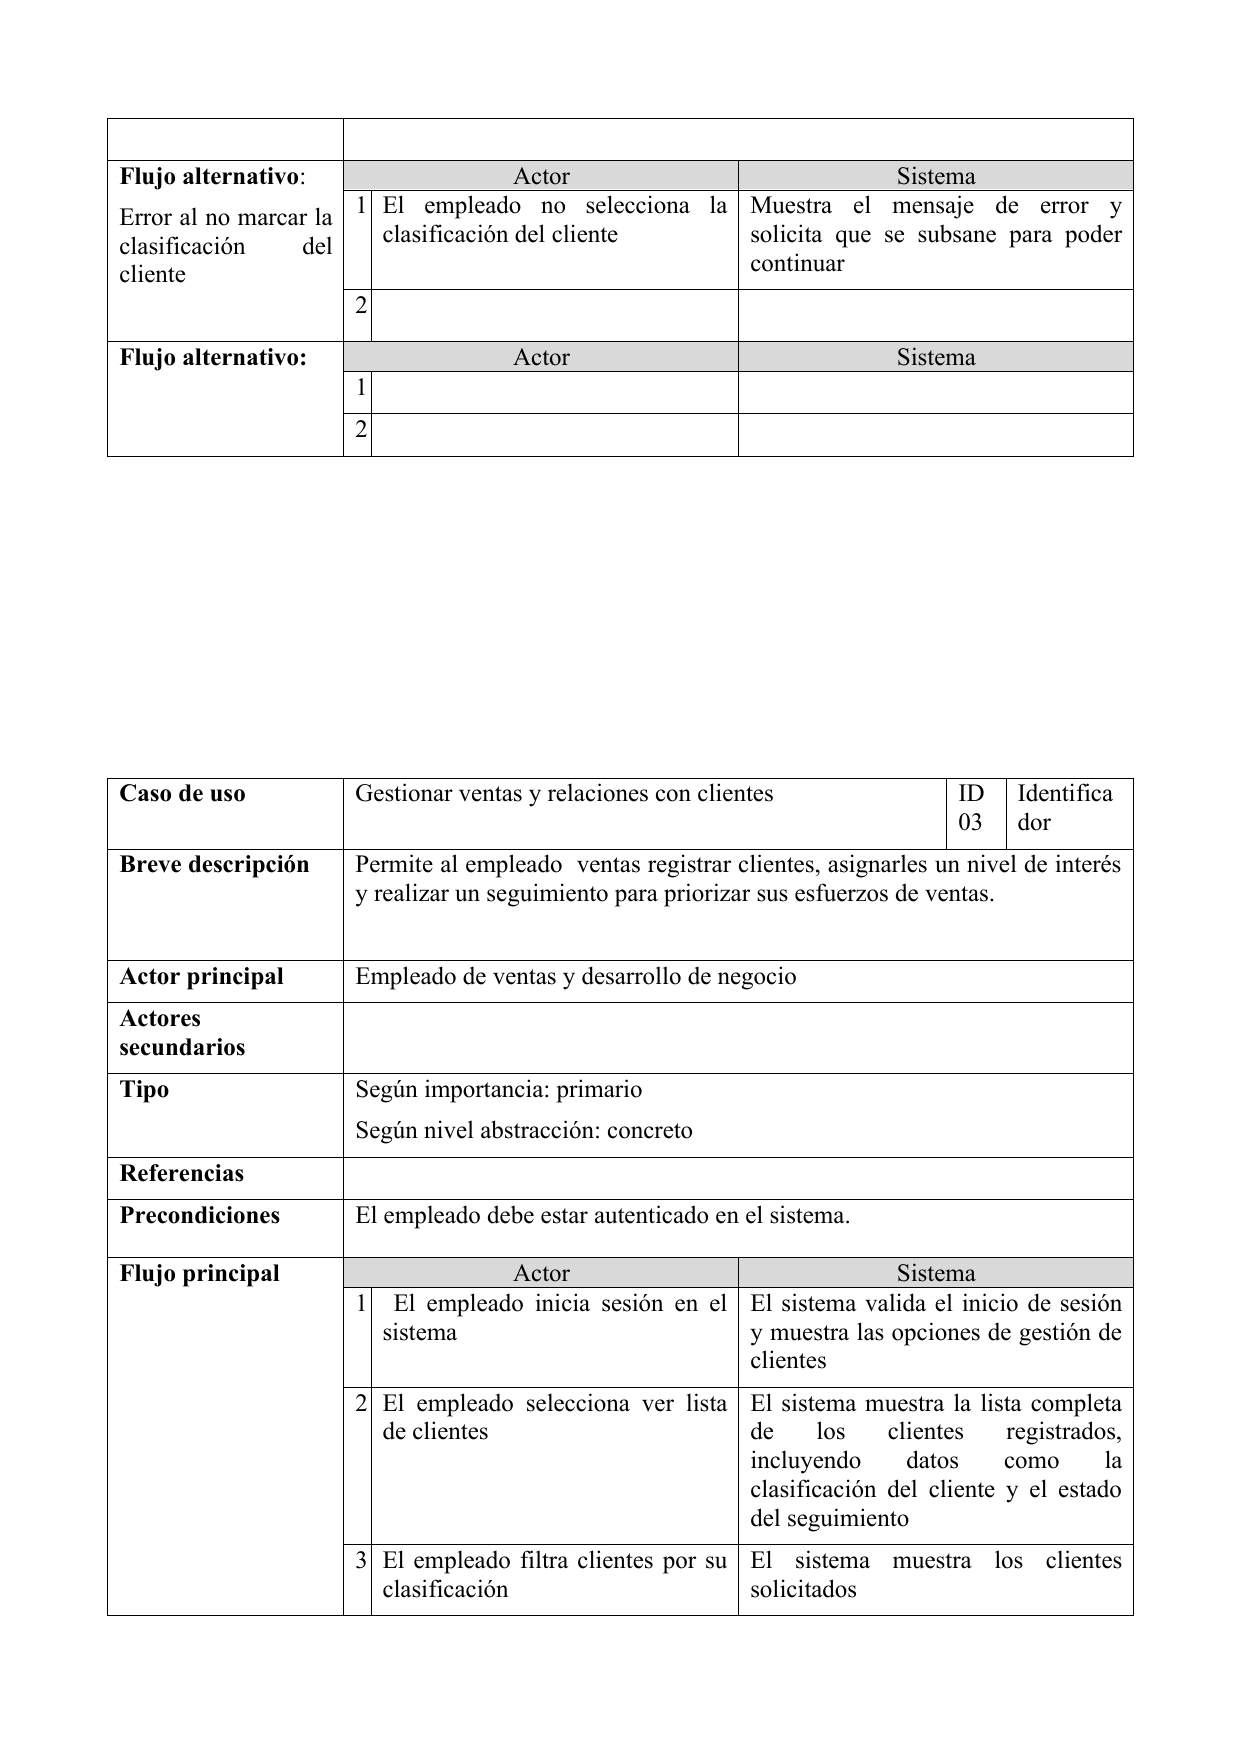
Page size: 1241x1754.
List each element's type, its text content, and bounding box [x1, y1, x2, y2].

table_cell 3 [344, 1545, 371, 1615]
table_cell Sistema [739, 1258, 1133, 1287]
table_cell Muestra el mensaje de error y solicita que se subsane para poder continuar [739, 191, 1133, 289]
table_cell 1 [344, 372, 371, 413]
table_header Caso de uso [108, 779, 343, 848]
table_header ID 03 [947, 779, 1006, 848]
table_header Gestionar ventas y relaciones con clientes [344, 779, 946, 848]
table_cell Flujo principal [108, 1258, 343, 1615]
table_cell [344, 1158, 1133, 1199]
table_cell El sistema muestra la lista completa de los clientes registrados, incluyendo datos como la clasificación del cliente y el estado del seguimiento [739, 1388, 1133, 1544]
table_cell El sistema valida el inicio de sesión y muestra las opciones de gestión de clientes [739, 1288, 1133, 1387]
table_cell [739, 414, 1133, 456]
table_cell 2 [344, 290, 371, 341]
table_cell Actor principal [108, 961, 343, 1002]
table_cell El empleado inicia sesión en el sistema [372, 1288, 738, 1387]
table_cell [344, 1003, 1133, 1073]
table_cell Flujo alternativo: Error al no marcar la clasificación del cliente [108, 161, 343, 341]
table_cell Actor [344, 342, 738, 371]
table_cell Sistema [739, 342, 1133, 371]
table_cell [372, 414, 738, 456]
table_cell Actor [344, 1258, 738, 1287]
table_cell Actores secundarios [108, 1003, 343, 1073]
table_cell 2 [344, 1388, 371, 1544]
table_cell [108, 119, 343, 160]
table_cell El empleado debe estar autenticado en el sistema. [344, 1200, 1133, 1257]
table_cell Actor [344, 161, 738, 189]
table_header Identificador [1007, 779, 1133, 848]
table_cell Flujo alternativo: [108, 342, 343, 456]
table_cell Precondiciones [108, 1200, 343, 1257]
table_cell [739, 290, 1133, 341]
table_cell Referencias [108, 1158, 343, 1199]
table_cell [739, 372, 1133, 413]
table_cell Según importancia: primario Según nivel abstracción: concreto [344, 1074, 1133, 1157]
table_cell Sistema [739, 161, 1133, 189]
table_cell 1 [344, 1288, 371, 1387]
table_cell [372, 290, 738, 341]
table_cell Tipo [108, 1074, 343, 1157]
table_cell Empleado de ventas y desarrollo de negocio [344, 961, 1133, 1002]
table_cell El empleado filtra clientes por su clasificación [372, 1545, 738, 1615]
table_cell 2 [344, 414, 371, 456]
table_cell El empleado selecciona ver lista de clientes [372, 1388, 738, 1544]
table_cell Breve descripción [108, 850, 343, 960]
table_cell 1 [344, 191, 371, 289]
table_cell [344, 119, 1133, 160]
table_cell [372, 372, 738, 413]
table_cell El empleado no selecciona la clasificación del cliente [372, 191, 738, 289]
table_cell El sistema muestra los clientes solicitados [739, 1545, 1133, 1615]
table_cell Permite al empleado ventas registrar clientes, asignarles un nivel de interés y realizar un seguimiento para priorizar sus esfuerzos de ventas. [344, 850, 1133, 960]
